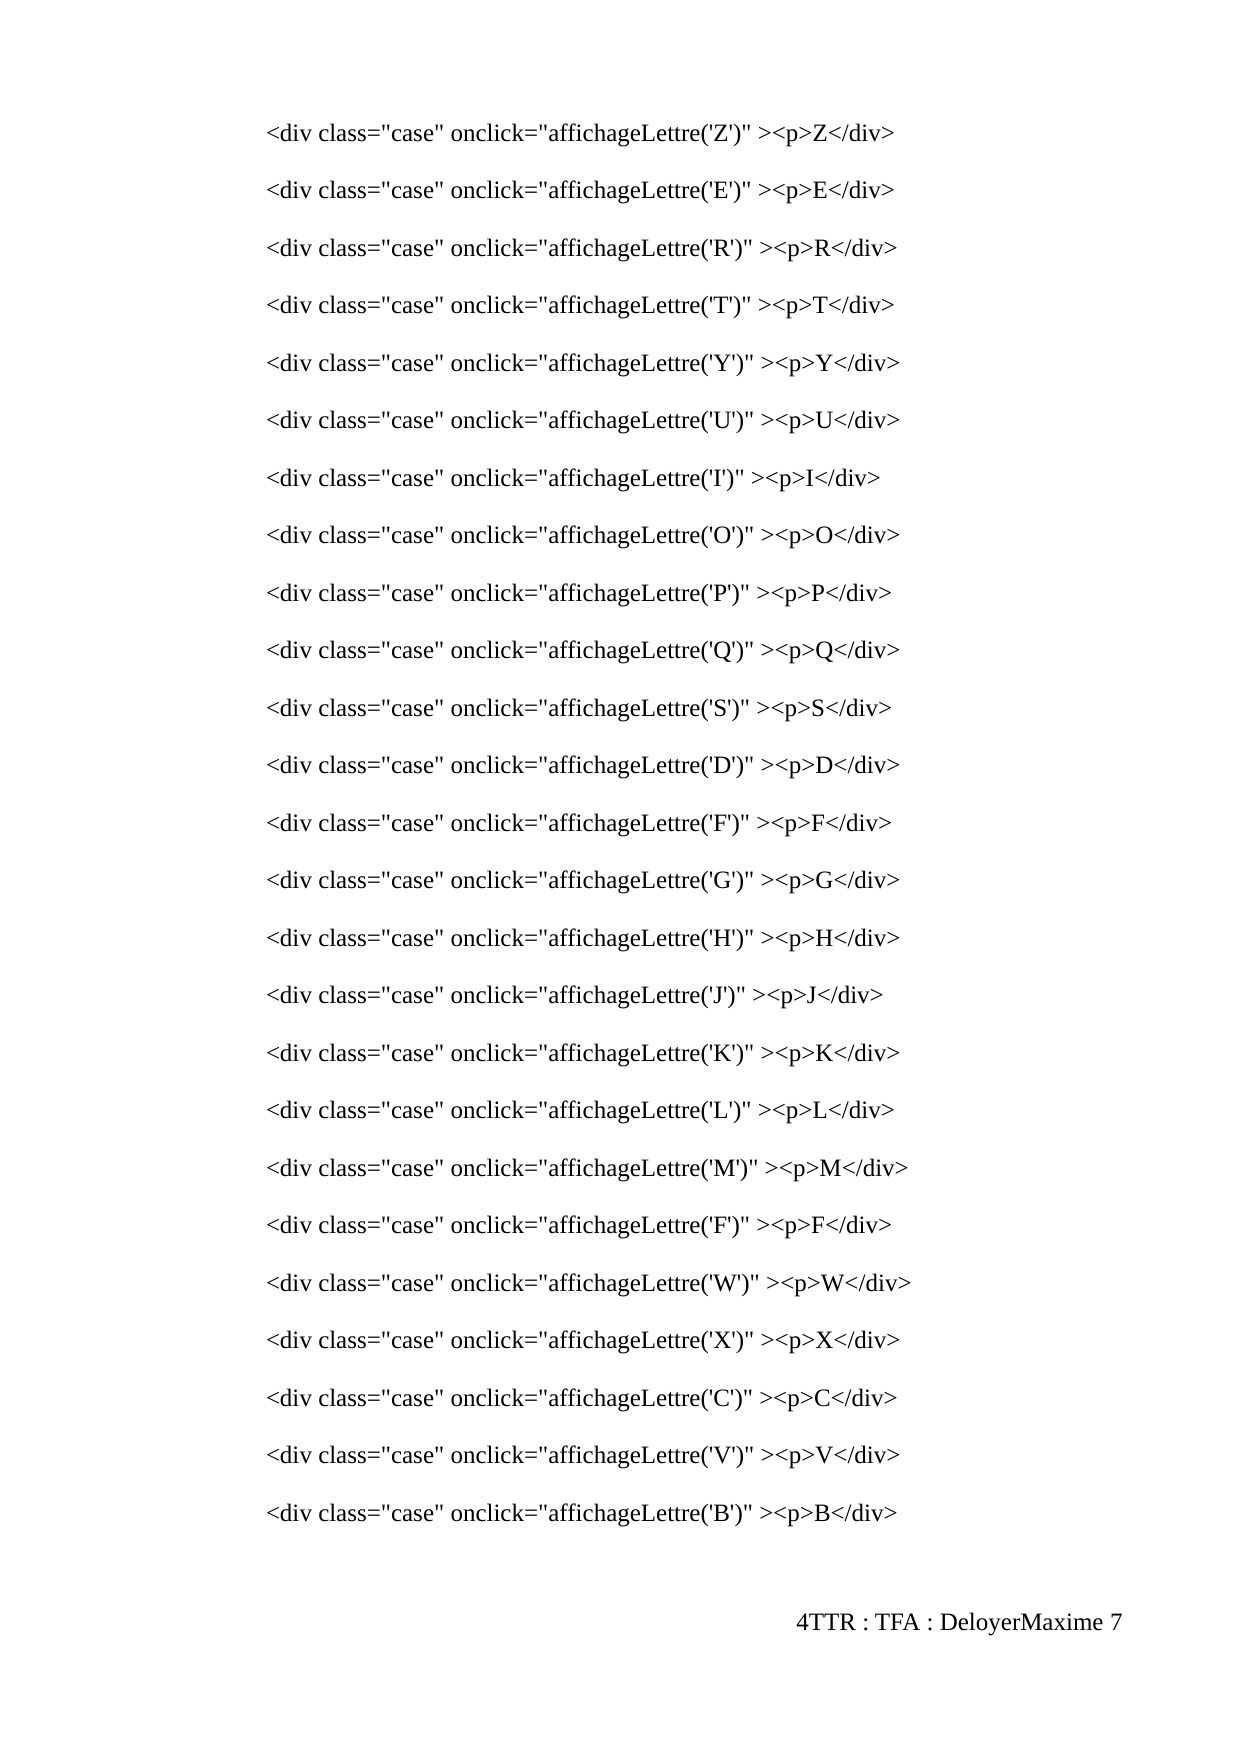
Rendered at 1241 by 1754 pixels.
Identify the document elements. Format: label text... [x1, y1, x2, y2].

text <div class="case" onclick="affichageLettre('Q')" ><p>Q</div> [118, 636, 1122, 664]
text <div class="case" onclick="affichageLettre('S')" ><p>S</div> [118, 693, 1122, 722]
text <div class="case" onclick="affichageLettre('O')" ><p>O</div> [118, 521, 1122, 549]
text <div class="case" onclick="affichageLettre('Z')" ><p>Z</div> [118, 118, 1122, 147]
text <div class="case" onclick="affichageLettre('F')" ><p>F</div> [118, 1211, 1122, 1239]
text <div class="case" onclick="affichageLettre('D')" ><p>D</div> [118, 751, 1122, 779]
text <div class="case" onclick="affichageLettre('V')" ><p>V</div> [118, 1441, 1122, 1469]
text <div class="case" onclick="affichageLettre('C')" ><p>C</div> [118, 1383, 1122, 1412]
text <div class="case" onclick="affichageLettre('T')" ><p>T</div> [118, 291, 1122, 319]
text <div class="case" onclick="affichageLettre('Y')" ><p>Y</div> [118, 348, 1122, 377]
text <div class="case" onclick="affichageLettre('U')" ><p>U</div> [118, 406, 1122, 434]
text <div class="case" onclick="affichageLettre('M')" ><p>M</div> [118, 1153, 1122, 1182]
text <div class="case" onclick="affichageLettre('G')" ><p>G</div> [118, 866, 1122, 894]
text <div class="case" onclick="affichageLettre('B')" ><p>B</div> [118, 1498, 1122, 1527]
text <div class="case" onclick="affichageLettre('F')" ><p>F</div> [118, 808, 1122, 837]
text <div class="case" onclick="affichageLettre('K')" ><p>K</div> [118, 1038, 1122, 1067]
text <div class="case" onclick="affichageLettre('J')" ><p>J</div> [118, 981, 1122, 1009]
text <div class="case" onclick="affichageLettre('W')" ><p>W</div> [118, 1268, 1122, 1297]
text <div class="case" onclick="affichageLettre('I')" ><p>I</div> [118, 463, 1122, 492]
text <div class="case" onclick="affichageLettre('E')" ><p>E</div> [118, 176, 1122, 204]
text <div class="case" onclick="affichageLettre('L')" ><p>L</div> [118, 1096, 1122, 1124]
text <div class="case" onclick="affichageLettre('X')" ><p>X</div> [118, 1326, 1122, 1354]
text <div class="case" onclick="affichageLettre('R')" ><p>R</div> [118, 233, 1122, 262]
text <div class="case" onclick="affichageLettre('P')" ><p>P</div> [118, 578, 1122, 607]
text <div class="case" onclick="affichageLettre('H')" ><p>H</div> [118, 923, 1122, 952]
